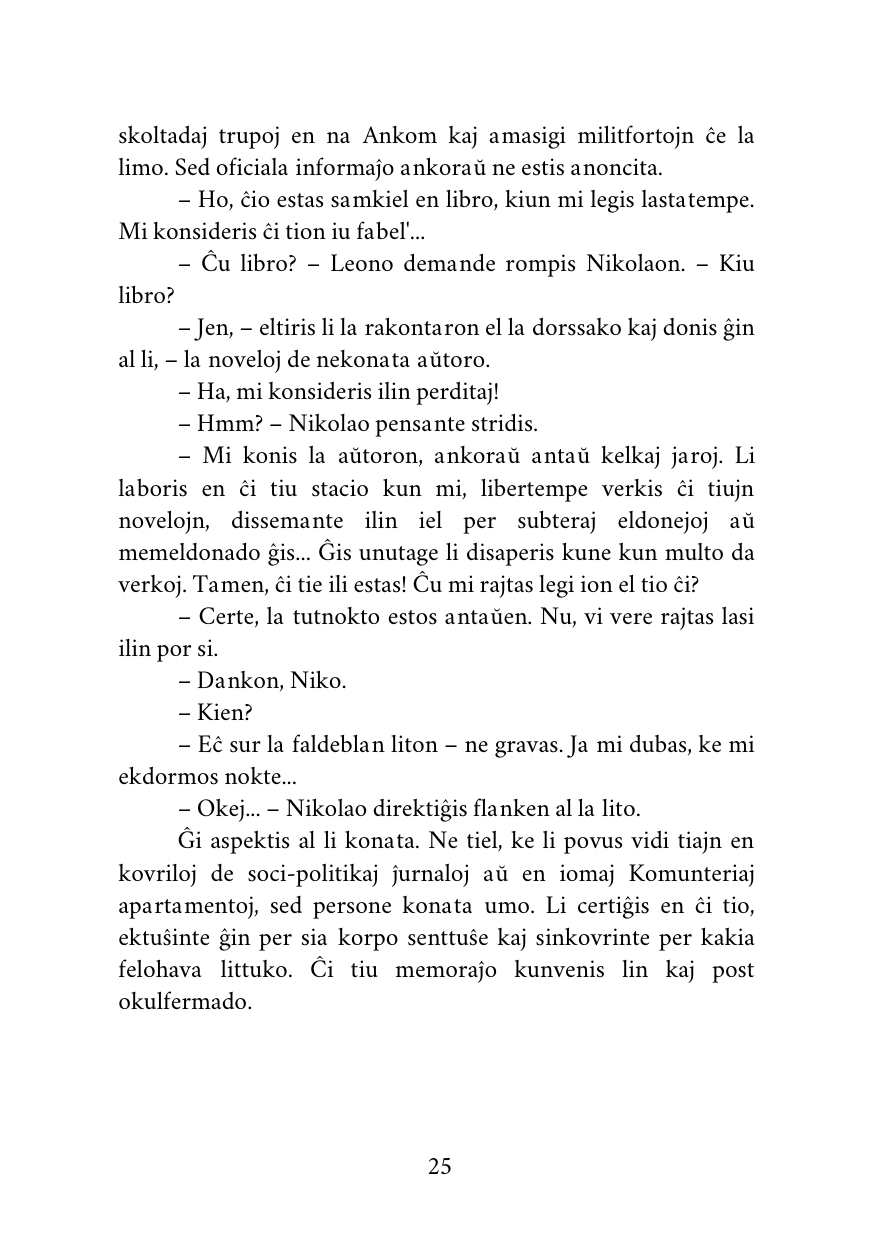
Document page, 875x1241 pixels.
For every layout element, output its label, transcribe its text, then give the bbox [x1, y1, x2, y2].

text – Eĉ sur la faldeblan liton – ne gravas. Ja mi dubas, ke mi ekdormos nokte... [118, 728, 756, 792]
text – Okej... – Nikolao direktiĝis flanken al la lito. [118, 792, 756, 824]
text – Dankon, Niko. [118, 663, 756, 696]
text – Ho, ĉio estas samkiel en libro, kiun mi legis lastatempe. Mi konsideris ĉi tion iu fabel'... [118, 182, 756, 246]
text – Hmm? – Nikolao pensante stridis. [118, 407, 756, 439]
text – Ĉu libro? – Leono demande rompis Nikolaon. – Kiu libro? [118, 246, 756, 311]
text – Mi konis la aŭtoron, ankoraŭ antaŭ kelkaj jaroj. Li laboris en ĉi tiu stacio kun mi, libertempe verkis ĉi tiujn novelojn, dissemante ilin iel per subteraj eldonejoj aŭ memeldonado ĝis... Ĝis unutage li disaperis kune kun multo da verkoj. Tamen, ĉi tie ili estas! Ĉu mi rajtas legi ion el tio ĉi? [118, 439, 756, 599]
text – Certe, la tutnokto estos antaŭen. Nu, vi vere rajtas lasi ilin por si. [118, 599, 756, 663]
text – Jen, – eltiris li la rakontaron el la dorssako kaj donis ĝin al li, – la noveloj de nekonata aŭtoro. [118, 311, 756, 375]
text – Kien? [118, 696, 756, 728]
text skoltadaj trupoj en na Ankom kaj amasigi militfortojn ĉe la limo. Sed oficiala informaĵo ankoraŭ ne estis anoncita. [118, 118, 756, 182]
text – Ha, mi konsideris ilin perditaj! [118, 375, 756, 407]
text Ĝi aspektis al li konata. Ne tiel, ke li povus vidi tiajn en kovriloj de soci-politikaj ĵurnaloj aŭ en iomaj Komunteriaj apartamentoj, sed persone konata umo. Li certiĝis en ĉi tio, ektuŝinte ĝin per sia korpo senttuŝe kaj sinkovrinte per kakia felohava littuko. Ĉi tiu memoraĵo kunvenis lin kaj post okulfermado. [118, 824, 756, 1016]
